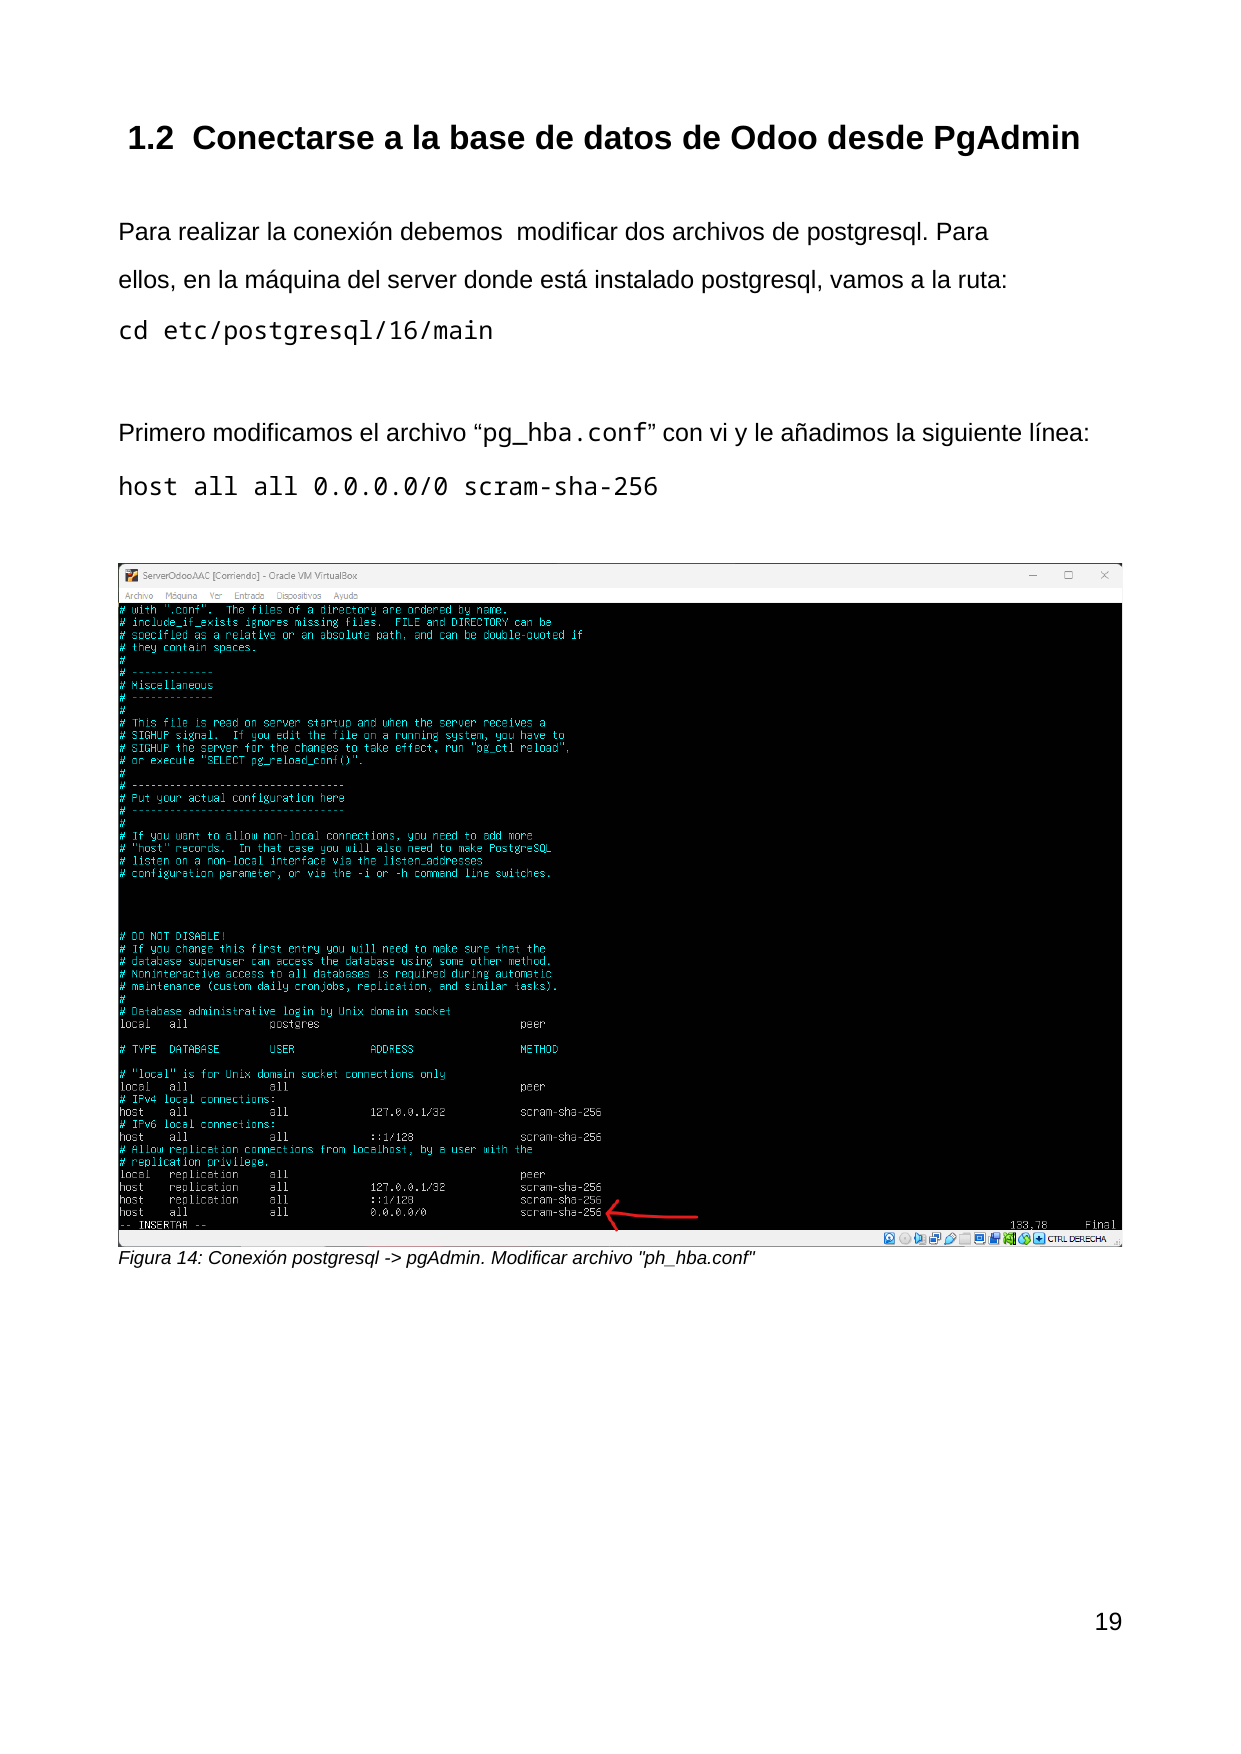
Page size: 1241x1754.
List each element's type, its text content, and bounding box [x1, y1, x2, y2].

text Para realizar la conexión debemos modificar dos archivos de postgresql. Para [118, 217, 1122, 246]
text cd etc/postgresql/16/main [118, 313, 1122, 347]
subtitle Conectarse a la base de datos de Odoo desde PgAdmin [118, 118, 1122, 157]
text Figura 14: Conexión postgresql -> pgAdmin. Modificar archivo "ph_hba.conf" [118, 1247, 1122, 1268]
text host all all 0.0.0.0/0 scram-sha-256 [118, 468, 1122, 502]
text ellos, en la máquina del server donde está instalado postgresql, vamos a la ruta: [118, 265, 1122, 294]
picture [118, 563, 1123, 1247]
text Primero modificamos el archivo “pg_hba.conf” con vi y le añadimos la siguiente línea: [118, 414, 1122, 448]
